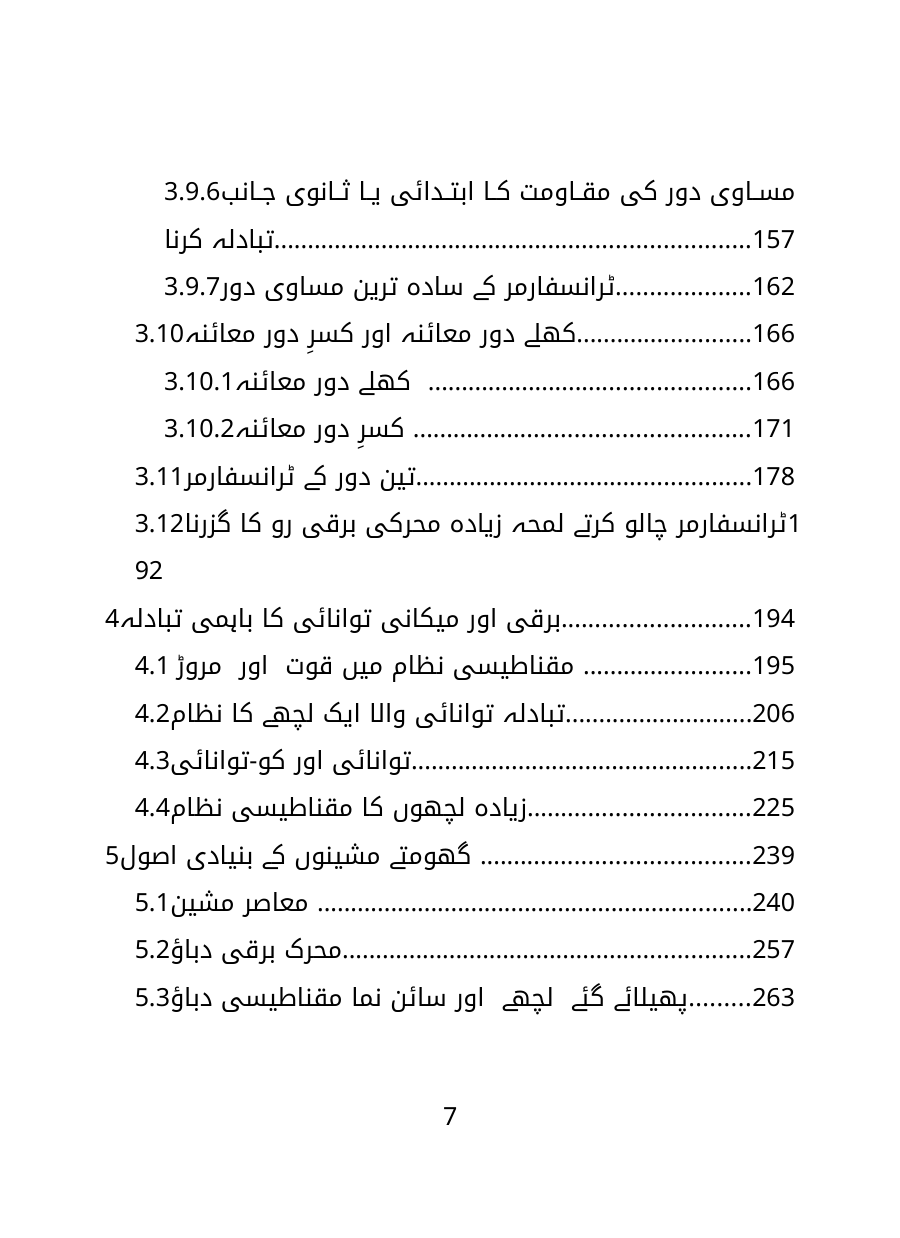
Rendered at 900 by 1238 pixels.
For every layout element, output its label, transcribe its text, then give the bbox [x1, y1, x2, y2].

text 4.2تبادلہ توانائی والا ایک لچھے کا نظام 206 [134, 690, 795, 737]
text 3.10کھلے دور معائنہ اور کسرِ دور معائنہ 166 [134, 311, 795, 358]
text 5.3پھیلائے گئے لچھے اور سائن نما مقناطیسی دباؤ 263 [134, 974, 795, 1022]
text 3.9.6مساوی دور کی مقاومت کا ابتدائی یا ثانوی جانب تبادلہ کرنا 157 [164, 168, 795, 263]
text 3.10.1کھلے دور معائنہ 166 [164, 358, 795, 406]
text 3.10.2کسرِ دور معائنہ 171 [164, 406, 795, 453]
text 3.11تین دور کے ٹرانسفارمر 178 [134, 453, 795, 500]
text 5.1معاصر مشین 240 [134, 879, 795, 927]
text 5گھومتے مشینوں کے بنیادی اصول 239 [105, 832, 795, 879]
text 4برقی اور میکانی توانائی کا باہمی تبادلہ 194 [105, 595, 795, 642]
text 3.9.7ٹرانسفارمر کے سادہ ترین مساوی دور 162 [164, 263, 795, 311]
text 5.2محرک برقی دباؤ 257 [134, 927, 795, 974]
text 4.3توانائی اور کو-توانائی 215 [134, 737, 795, 785]
text 4.4زیادہ لچھوں کا مقناطیسی نظام 225 [134, 785, 795, 832]
text 4.1 مقناطیسی نظام میں قوت اور مروڑ 195 [134, 642, 795, 690]
text 3.12ٹرانسفارمر چالو کرتے لمحہ زیادہ محرکی برقی رو کا گزرنا 192 [134, 500, 795, 595]
